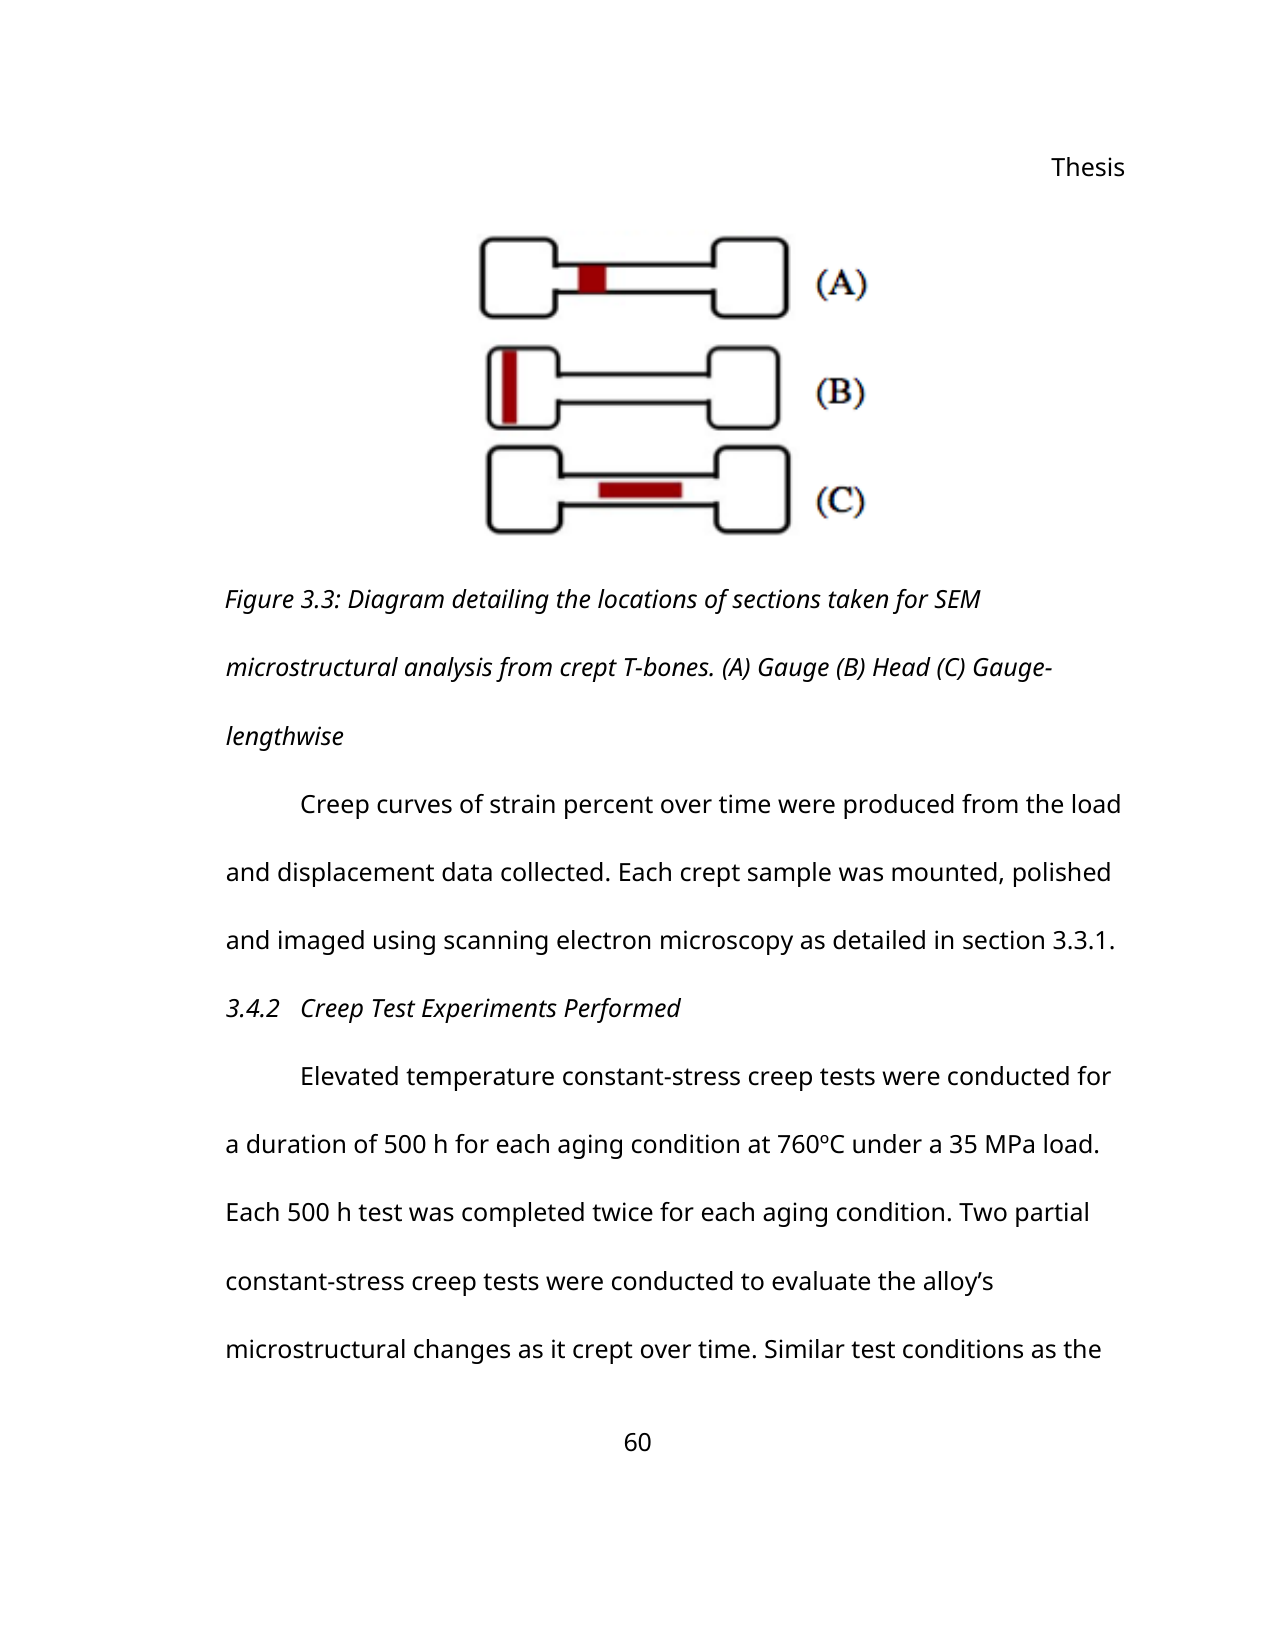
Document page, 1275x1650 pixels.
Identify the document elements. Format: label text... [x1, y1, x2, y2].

text 3.4.2 Creep Test Experiments Performed [224, 991, 1125, 1025]
text Creep curves of strain percent over time were produced from the load and displacement data collected. Each crept sample was mounted, polished and imaged using scanning electron microscopy as detailed in section 3.3.1. [224, 786, 1125, 957]
text Figure 3.3: Diagram detailing the locations of sections taken for SEM microstructural analysis from crept T-bones. (A) Gauge (B) Head (C) Gauge-lengthwise [224, 582, 1125, 752]
picture [467, 225, 883, 548]
text Elevated temperature constant-stress creep tests were conducted for a duration of 500 h for each aging condition at 760ºC under a 35 MPa load. Each 500 h test was completed twice for each aging condition. Two partial constant-stress creep tests were conducted to evaluate the alloy’s microstructural changes as it crept over time. Similar test conditions as the [224, 1059, 1125, 1365]
